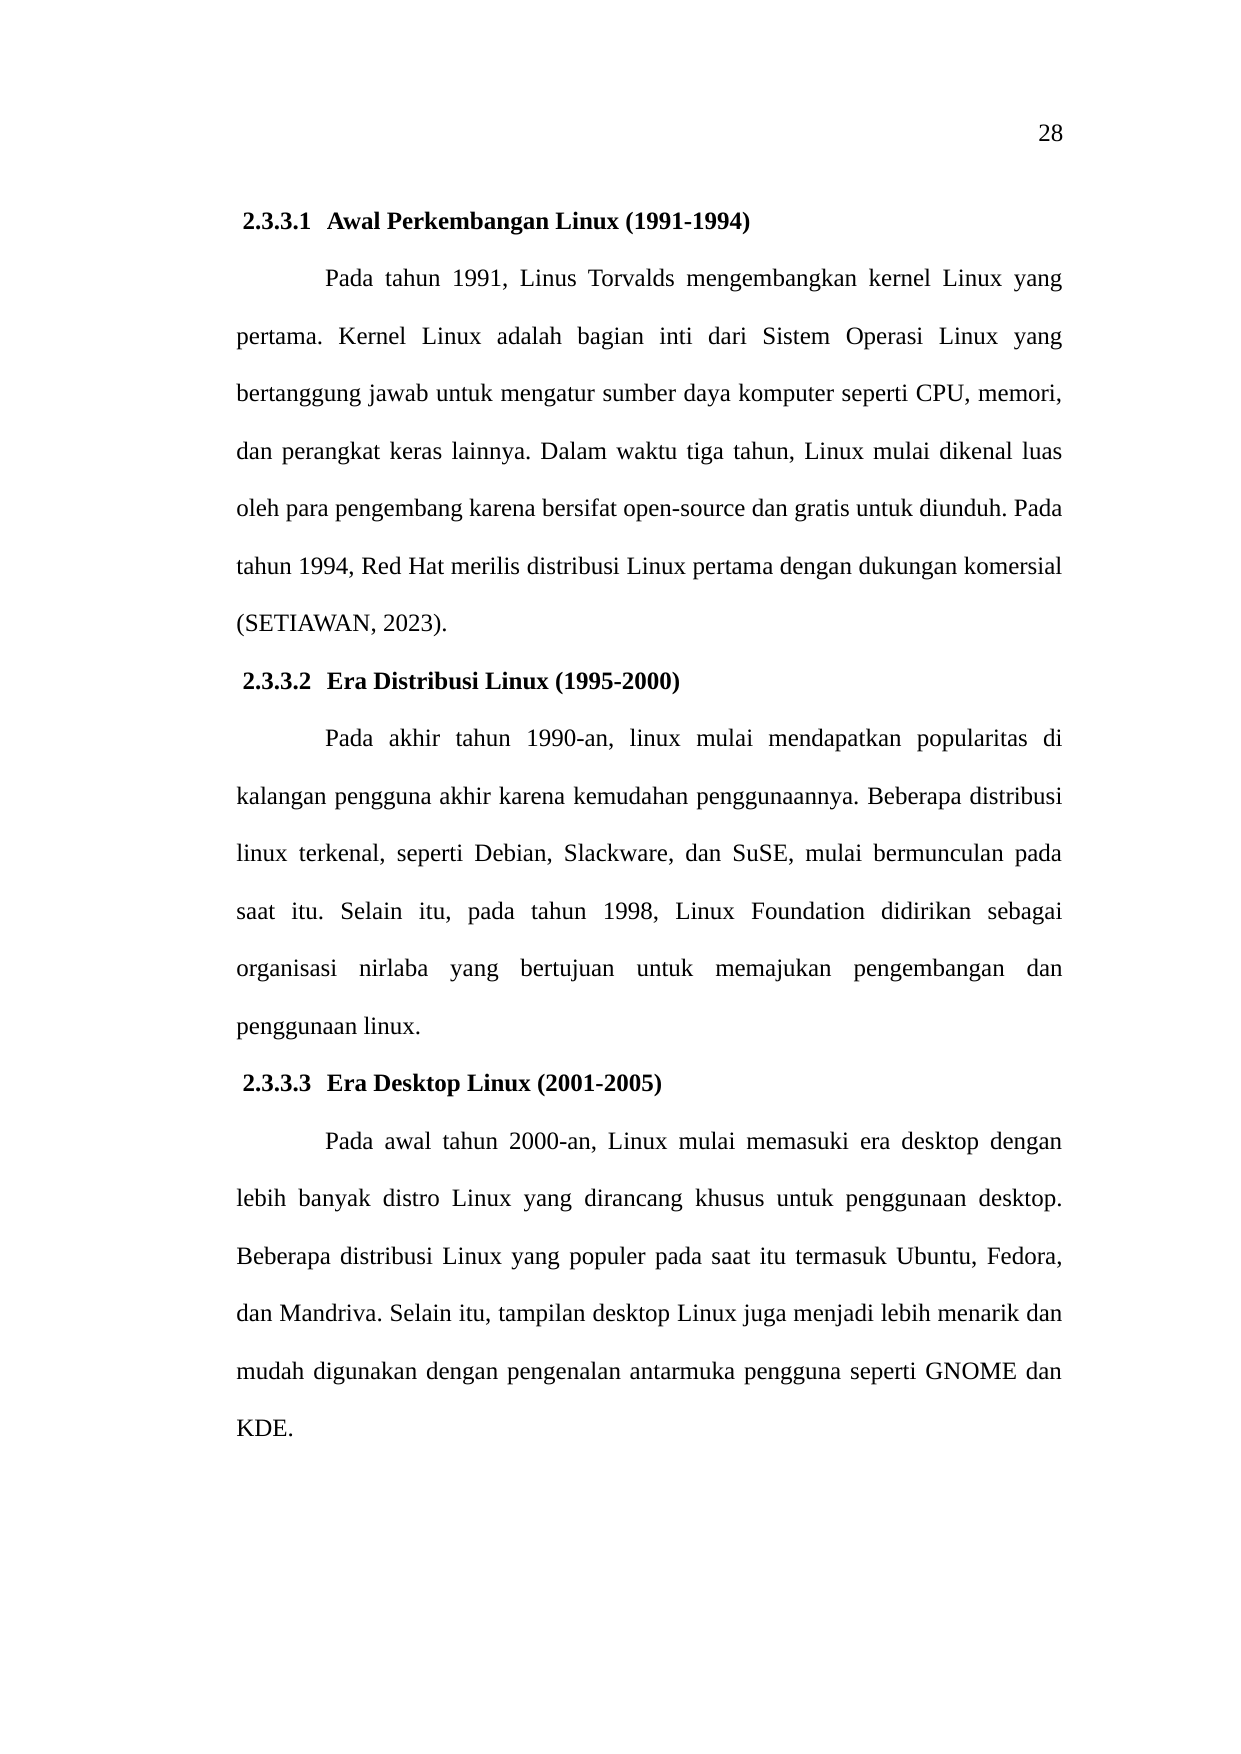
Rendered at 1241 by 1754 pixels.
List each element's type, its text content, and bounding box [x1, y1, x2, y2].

subtitle Awal Perkembangan Linux (1991-1994) [236, 206, 1063, 235]
subtitle Era Distribusi Linux (1995-2000) [236, 666, 1063, 695]
subtitle Era Desktop Linux (2001-2005) [236, 1068, 1063, 1097]
text Pada akhir tahun 1990-an, linux mulai mendapatkan popularitas di kalangan pengguna akhir karena kemudahan penggunaannya. Beberapa distribusi linux terkenal, seperti Debian, Slackware, dan SuSE, mulai bermunculan pada saat itu. Selain itu, pada tahun 1998, Linux Foundation didirikan sebagai organisasi nirlaba yang bertujuan untuk memajukan pengembangan dan penggunaan linux. [236, 723, 1063, 1040]
text Pada tahun 1991, Linus Torvalds mengembangkan kernel Linux yang pertama. Kernel Linux adalah bagian inti dari Sistem Operasi Linux yang bertanggung jawab untuk mengatur sumber daya komputer seperti CPU, memori, dan perangkat keras lainnya. Dalam waktu tiga tahun, Linux mulai dikenal luas oleh para pengembang karena bersifat open-source dan gratis untuk diunduh. Pada tahun 1994, Red Hat merilis distribusi Linux pertama dengan dukungan komersial (SETIAWAN, 2023)⁠. [236, 263, 1063, 637]
text Pada awal tahun 2000-an, Linux mulai memasuki era desktop dengan lebih banyak distro Linux yang dirancang khusus untuk penggunaan desktop. Beberapa distribusi Linux yang populer pada saat itu termasuk Ubuntu, Fedora, dan Mandriva. Selain itu, tampilan desktop Linux juga menjadi lebih menarik dan mudah digunakan dengan pengenalan antarmuka pengguna seperti GNOME dan KDE. [236, 1126, 1063, 1442]
